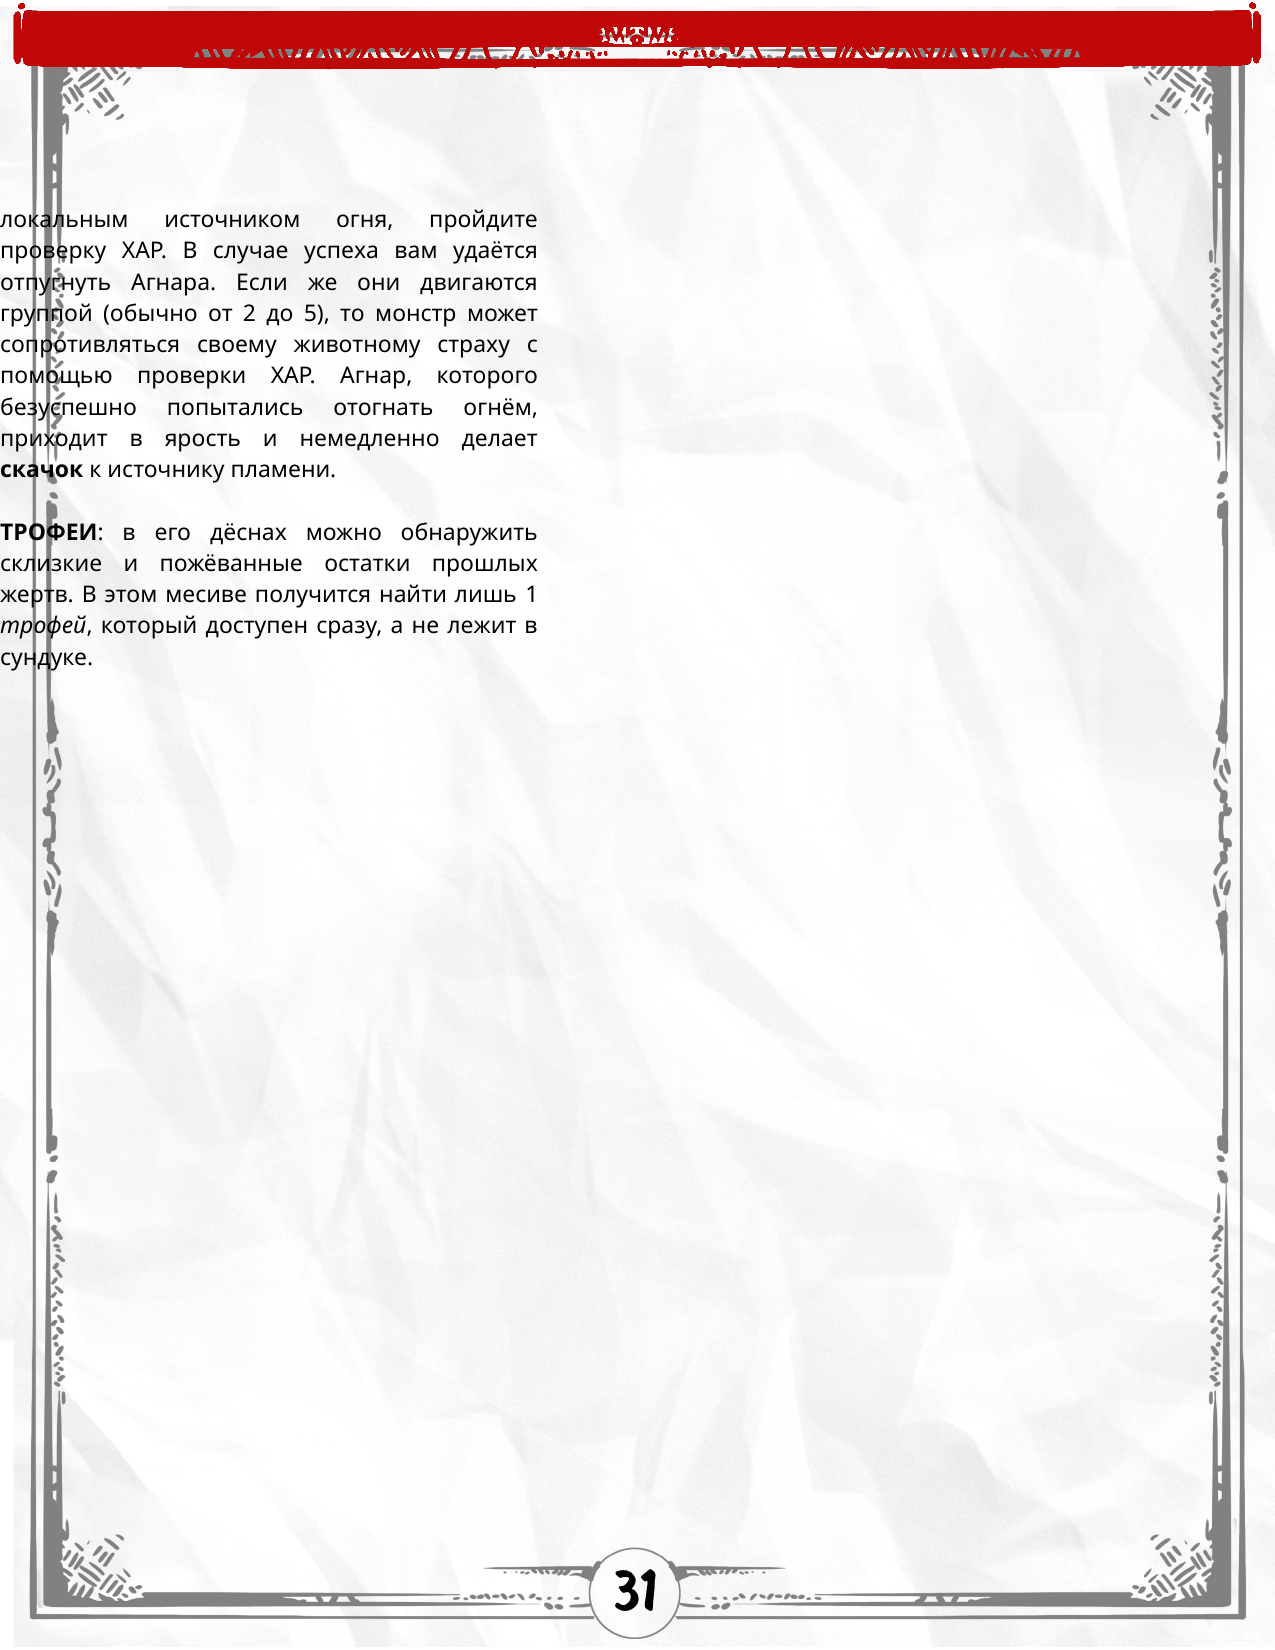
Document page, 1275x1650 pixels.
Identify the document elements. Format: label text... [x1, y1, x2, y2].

text локальным источником огня, пройдите проверку ХАР. В случае успеха вам удаётся отпугнуть Агнара. Если же они двигаются группой (обычно от 2 до 5), то монстр может сопротивляться своему животному страху с помощью проверки ХАР. Агнар, которого безуспешно попытались отогнать огнём, приходит в ярость и немедленно делает скачок к источнику пламени. [0, 203, 538, 484]
text ТРОФЕИ: в его дёснах можно обнаружить склизкие и пожёванные остатки прошлых жертв. В этом месиве получится найти лишь 1 трофей, который доступен сразу, а не лежит в сундуке. [0, 484, 538, 672]
picture [0, 0, 1275, 1647]
